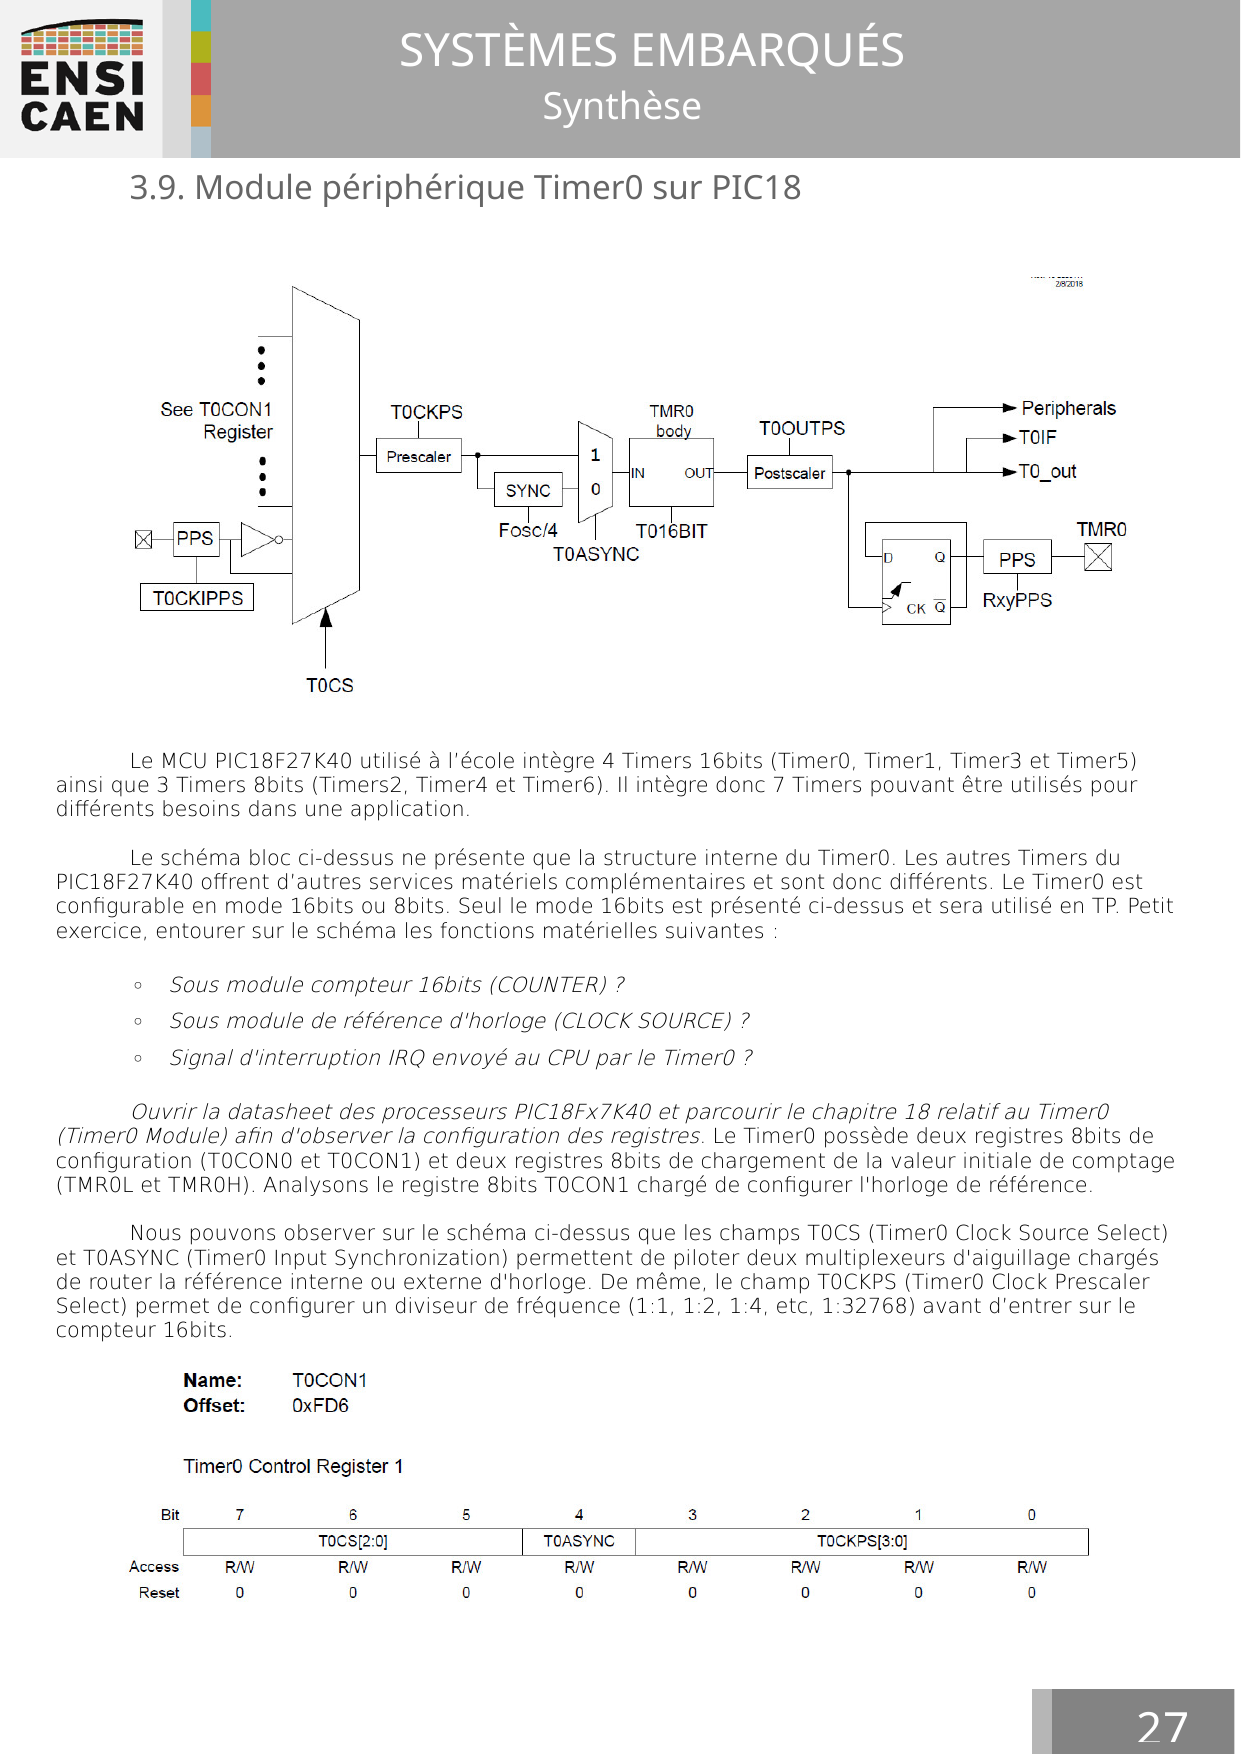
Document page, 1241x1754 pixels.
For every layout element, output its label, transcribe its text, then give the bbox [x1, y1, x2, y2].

text Nous pouvons observer sur le schéma ci-dessus que les champs T0CS (Timer0 Clock Source Select) et T0ASYNC (Timer0 Input Synchronization) permettent de piloter deux multiplexeurs d'aiguillage chargés de router la référence interne ou externe d'horloge. De même, le champ T0CKPS (Timer0 Clock Prescaler Select) permet de configurer un diviseur de fréquence (1:1, 1:2, 1:4, etc, 1:32768) avant d’entrer sur le compteur 16bits. [55, 1221, 1189, 1343]
text Le MCU PIC18F27K40 utilisé à l’école intègre 4 Timers 16bits (Timer0, Timer1, Timer3 et Timer5) ainsi que 3 Timers 8bits (Timers2, Timer4 et Timer6). Il intègre donc 7 Timers pouvant être utilisés pour différents besoins dans une application. [55, 749, 1189, 822]
text Ouvrir la datasheet des processeurs PIC18Fx7K40 et parcourir le chapitre 18 relatif au Timer0 (Timer0 Module) afin d'observer la configuration des registres. Le Timer0 possède deux registres 8bits de configuration (T0CON0 et T0CON1) et deux registres 8bits de chargement de la valeur initiale de comptage (TMR0L et TMR0H). Analysons le registre 8bits T0CON1 chargé de configurer l'horloge de référence. [55, 1100, 1189, 1197]
picture [0, 0, 1241, 158]
list Sous module de référence d'horloge (CLOCK SOURCE) ? [130, 1009, 1189, 1034]
list Signal d'interruption IRQ envoyé au CPU par le Timer0 ? [130, 1046, 1189, 1070]
text Le schéma bloc ci-dessus ne présente que la structure interne du Timer0. Les autres Timers du PIC18F27K40 offrent d’autres services matériels complémentaires et sont donc différents. Le Timer0 est configurable en mode 16bits ou 8bits. Seul le mode 16bits est présenté ci-dessus et sera utilisé en TP. Petit exercice, entourer sur le schéma les fonctions matérielles suivantes : [55, 846, 1189, 943]
picture [1032, 1689, 1235, 1754]
text 3.9. Module périphérique Timer0 sur PIC18 [55, 164, 1189, 209]
list Sous module compteur 16bits (COUNTER) ? [130, 973, 1189, 998]
picture [106, 277, 1139, 701]
picture [106, 1367, 1139, 1619]
